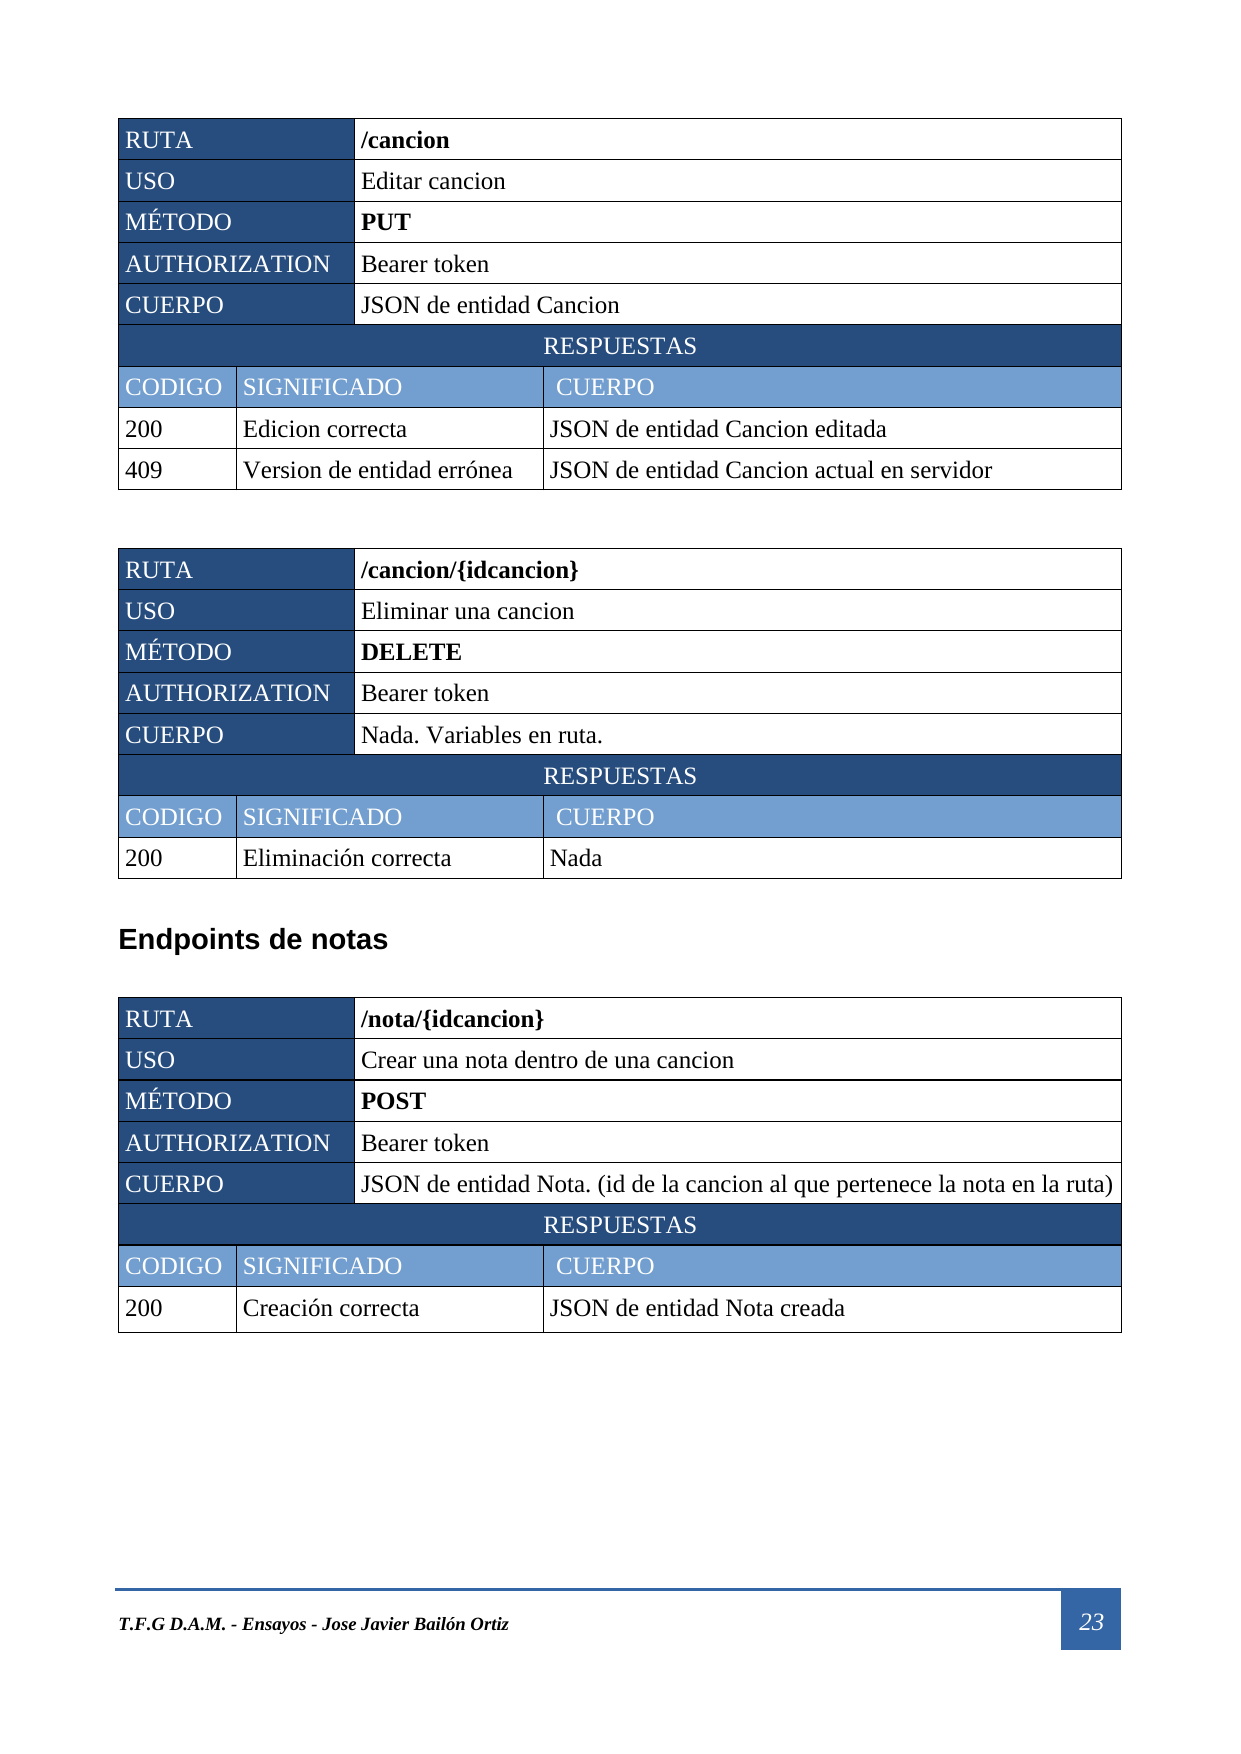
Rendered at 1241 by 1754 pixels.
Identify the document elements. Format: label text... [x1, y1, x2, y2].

table_cell Nada [544, 838, 1121, 878]
table_cell RESPUESTAS [119, 755, 1121, 795]
table_cell SIGNIFICADO [237, 1246, 543, 1286]
table_cell 409 [119, 449, 236, 489]
table_cell CUERPO [544, 367, 1121, 407]
table_cell Bearer token [355, 673, 1121, 713]
table_cell 200 [119, 838, 236, 878]
table_cell CUERPO [544, 1246, 1121, 1286]
table_cell AUTHORIZATION [119, 1122, 354, 1162]
table_cell RESPUESTAS [119, 325, 1121, 366]
table_cell MÉTODO [119, 1081, 354, 1121]
table_cell JSON de entidad Cancion editada [544, 408, 1121, 448]
table_cell CODIGO [119, 367, 236, 407]
table_cell CODIGO [119, 796, 236, 837]
table_cell 200 [119, 1287, 236, 1332]
table_cell CODIGO [119, 1246, 236, 1286]
table_cell MÉTODO [119, 631, 354, 672]
table_cell Version de entidad errónea [237, 449, 543, 489]
table_cell CUERPO [119, 714, 354, 754]
table_header /cancion/{idcancion} [355, 549, 1121, 589]
table_cell USO [119, 590, 354, 630]
table_header RUTA [119, 549, 354, 589]
table_header RUTA [119, 998, 354, 1038]
table_cell Edicion correcta [237, 408, 543, 448]
table_cell USO [119, 1039, 354, 1079]
table_cell Bearer token [355, 243, 1121, 283]
subtitle Endpoints de notas [118, 922, 1122, 956]
table_cell Eliminar una cancion [355, 590, 1121, 630]
table_cell JSON de entidad Nota. (id de la cancion al que pertenece la nota en la ruta) [355, 1163, 1121, 1203]
table_cell CUERPO [544, 796, 1121, 837]
table_cell SIGNIFICADO [237, 367, 543, 407]
table_cell JSON de entidad Cancion [355, 284, 1121, 324]
table_cell AUTHORIZATION [119, 243, 354, 283]
table_cell SIGNIFICADO [237, 796, 543, 837]
table_cell CUERPO [119, 284, 354, 324]
table_cell Bearer token [355, 1122, 1121, 1162]
table_cell Crear una nota dentro de una cancion [355, 1039, 1121, 1079]
table_cell Creación correcta [237, 1287, 543, 1332]
table_cell USO [119, 160, 354, 201]
table_cell MÉTODO [119, 202, 354, 242]
table_cell AUTHORIZATION [119, 673, 354, 713]
table_cell DELETE [355, 631, 1121, 672]
table_cell JSON de entidad Nota creada [544, 1287, 1121, 1332]
table_header /cancion [355, 119, 1121, 159]
table_cell JSON de entidad Cancion actual en servidor [544, 449, 1121, 489]
table_cell RESPUESTAS [119, 1204, 1121, 1244]
table_header RUTA [119, 119, 354, 159]
table_cell 200 [119, 408, 236, 448]
table_header /nota/{idcancion} [355, 998, 1121, 1038]
table_cell Nada. Variables en ruta. [355, 714, 1121, 754]
table_cell Editar cancion [355, 160, 1121, 201]
table_cell Eliminación correcta [237, 838, 543, 878]
table_cell PUT [355, 202, 1121, 242]
table_cell CUERPO [119, 1163, 354, 1203]
table_cell POST [355, 1081, 1121, 1121]
